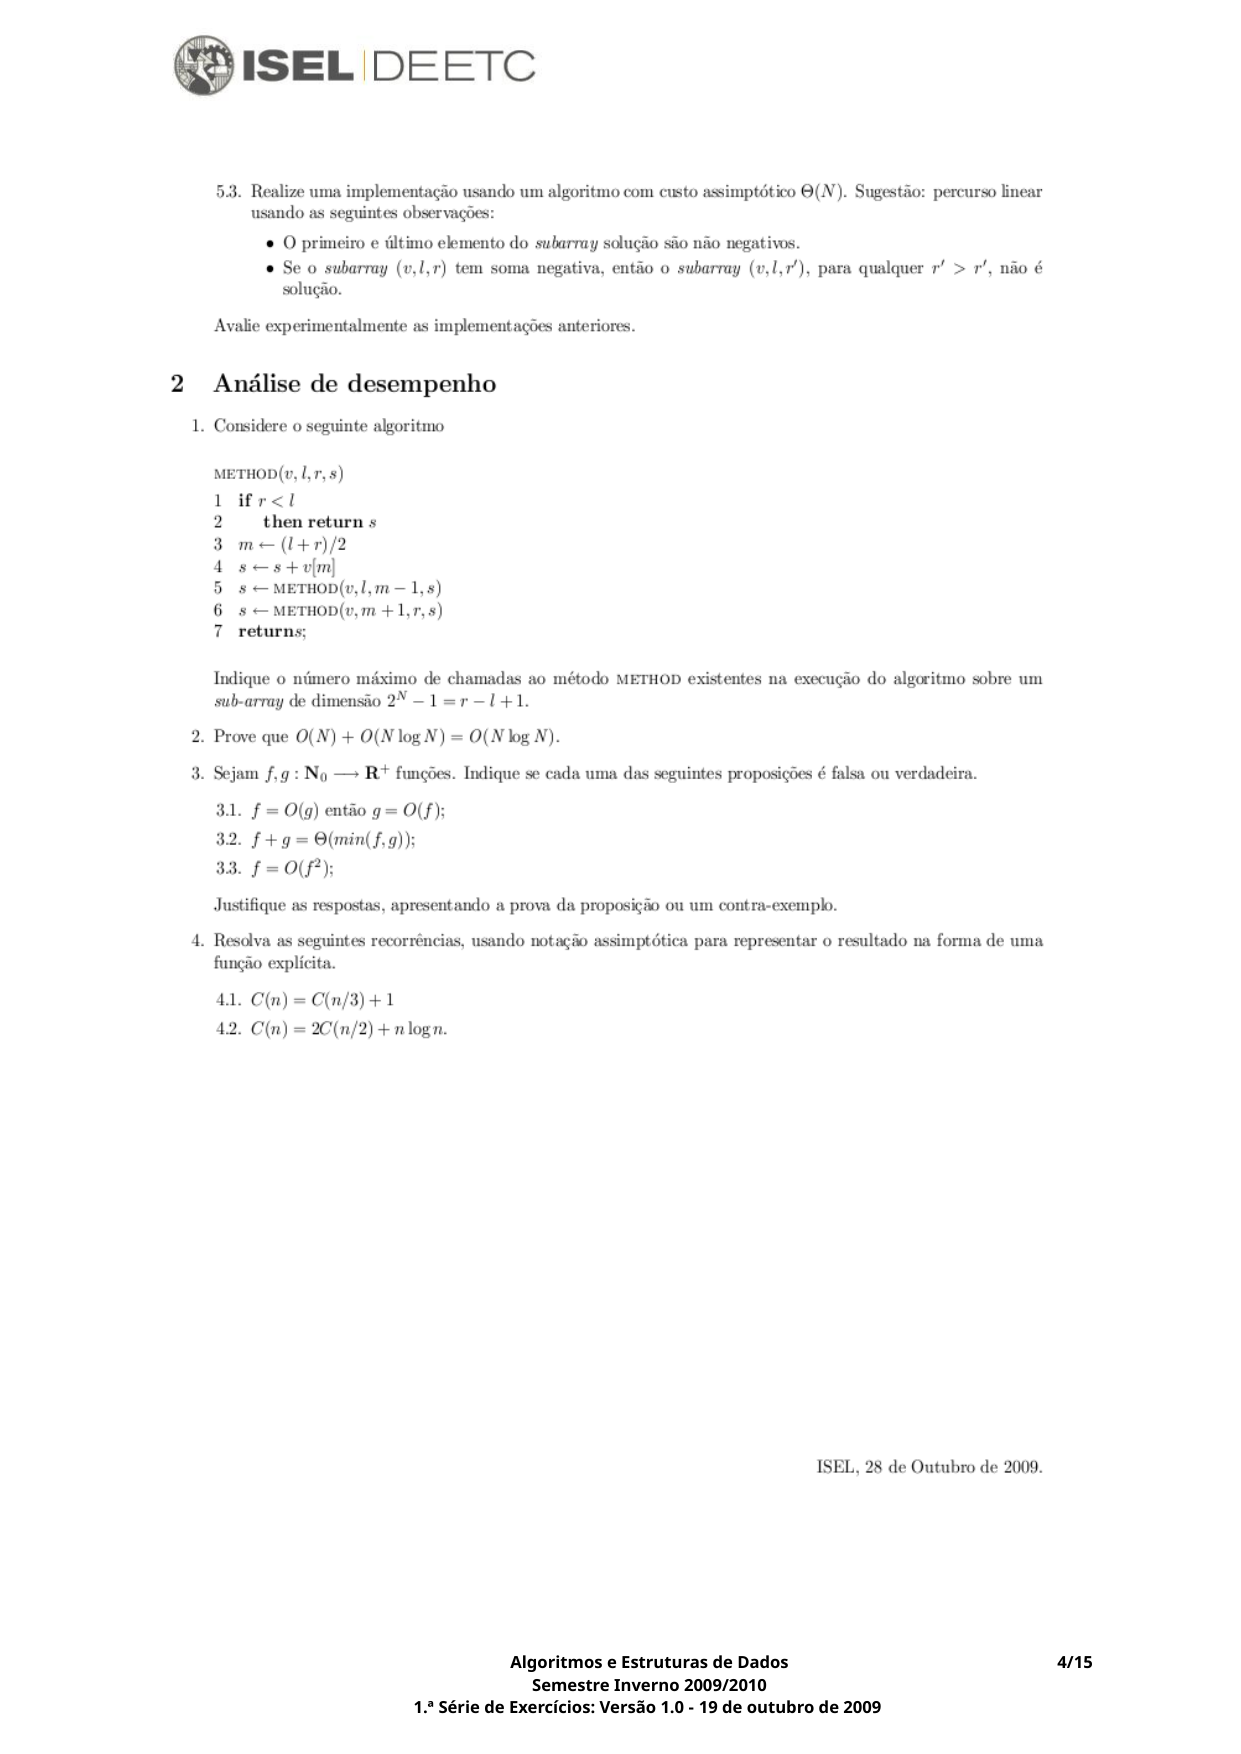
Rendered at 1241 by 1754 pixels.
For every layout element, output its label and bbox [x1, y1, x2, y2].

picture [164, 20, 566, 121]
picture [147, 160, 1093, 1507]
